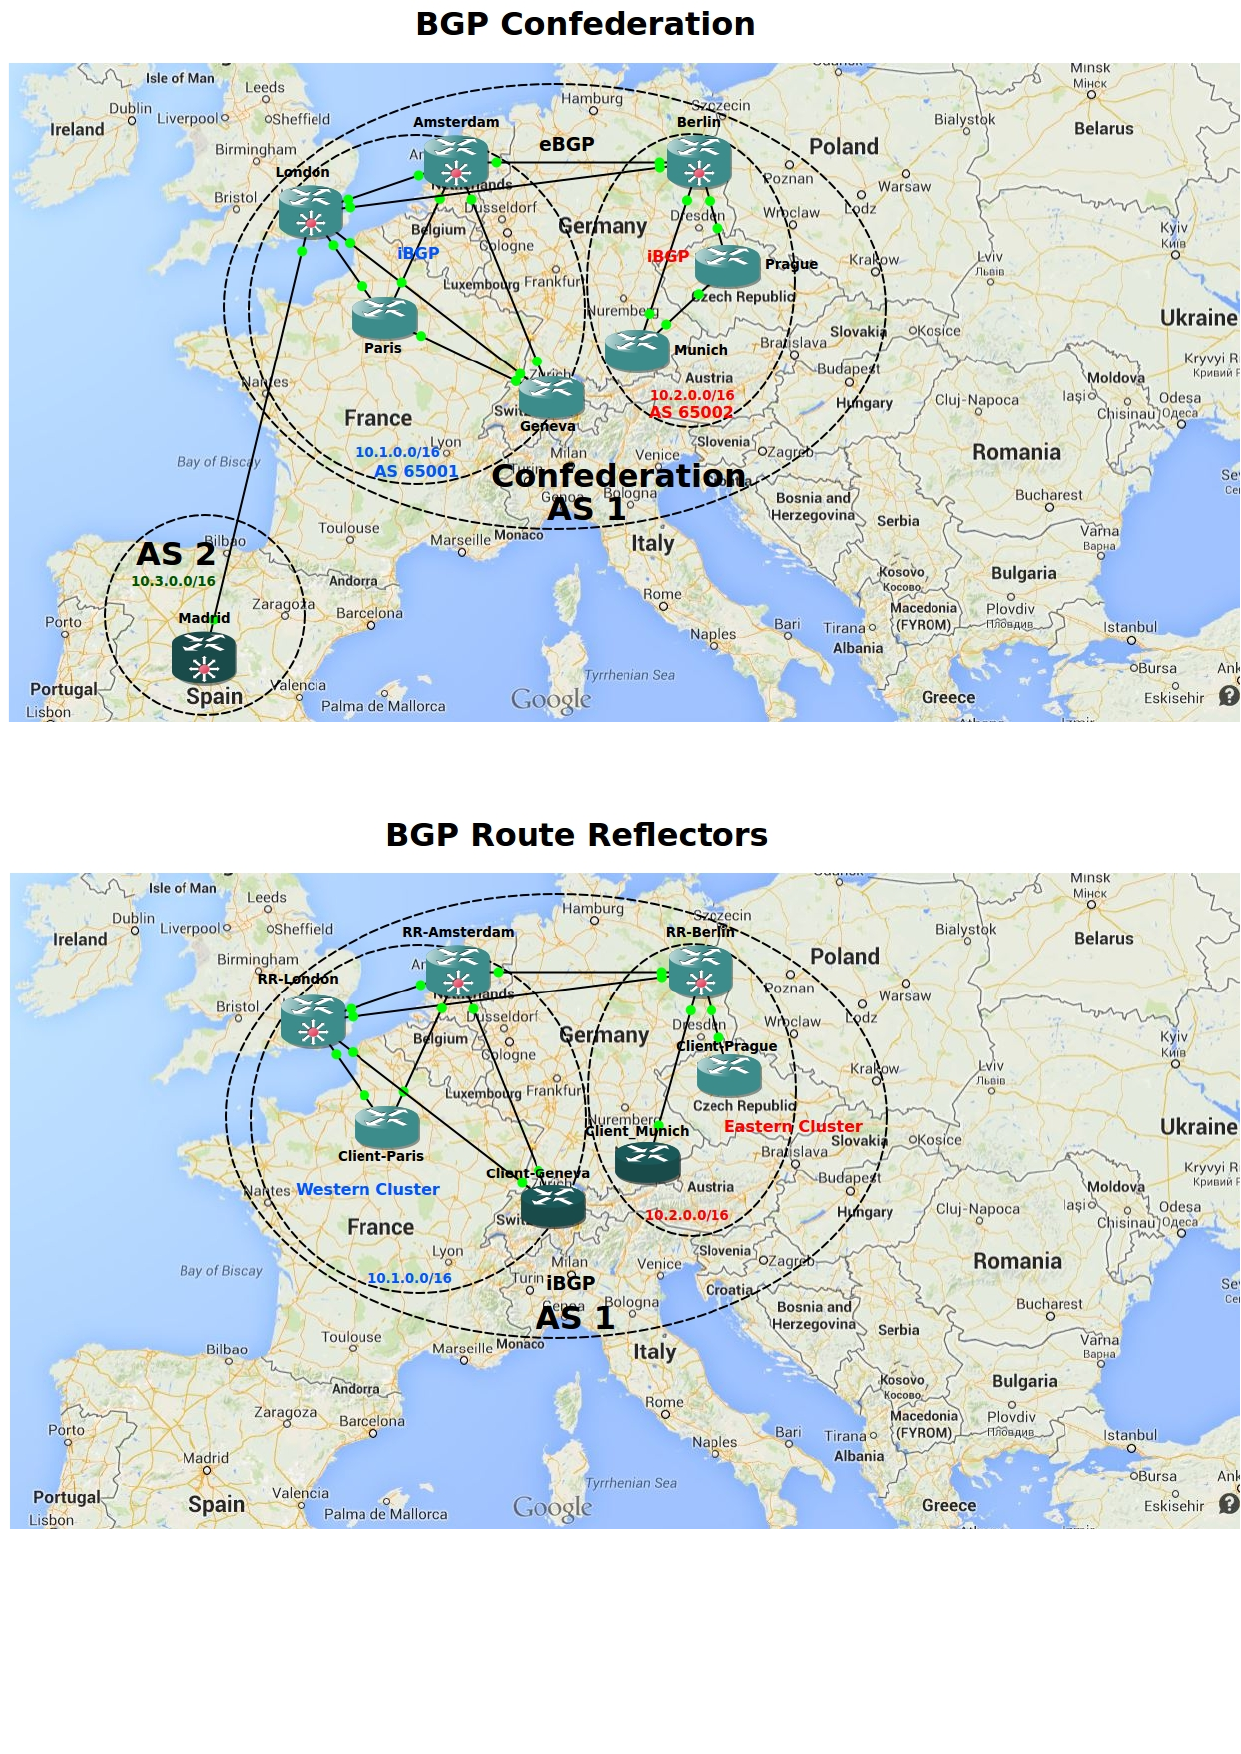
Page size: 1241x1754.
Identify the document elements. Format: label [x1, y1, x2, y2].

picture [8, 813, 1240, 1529]
picture [8, 0, 1240, 722]
